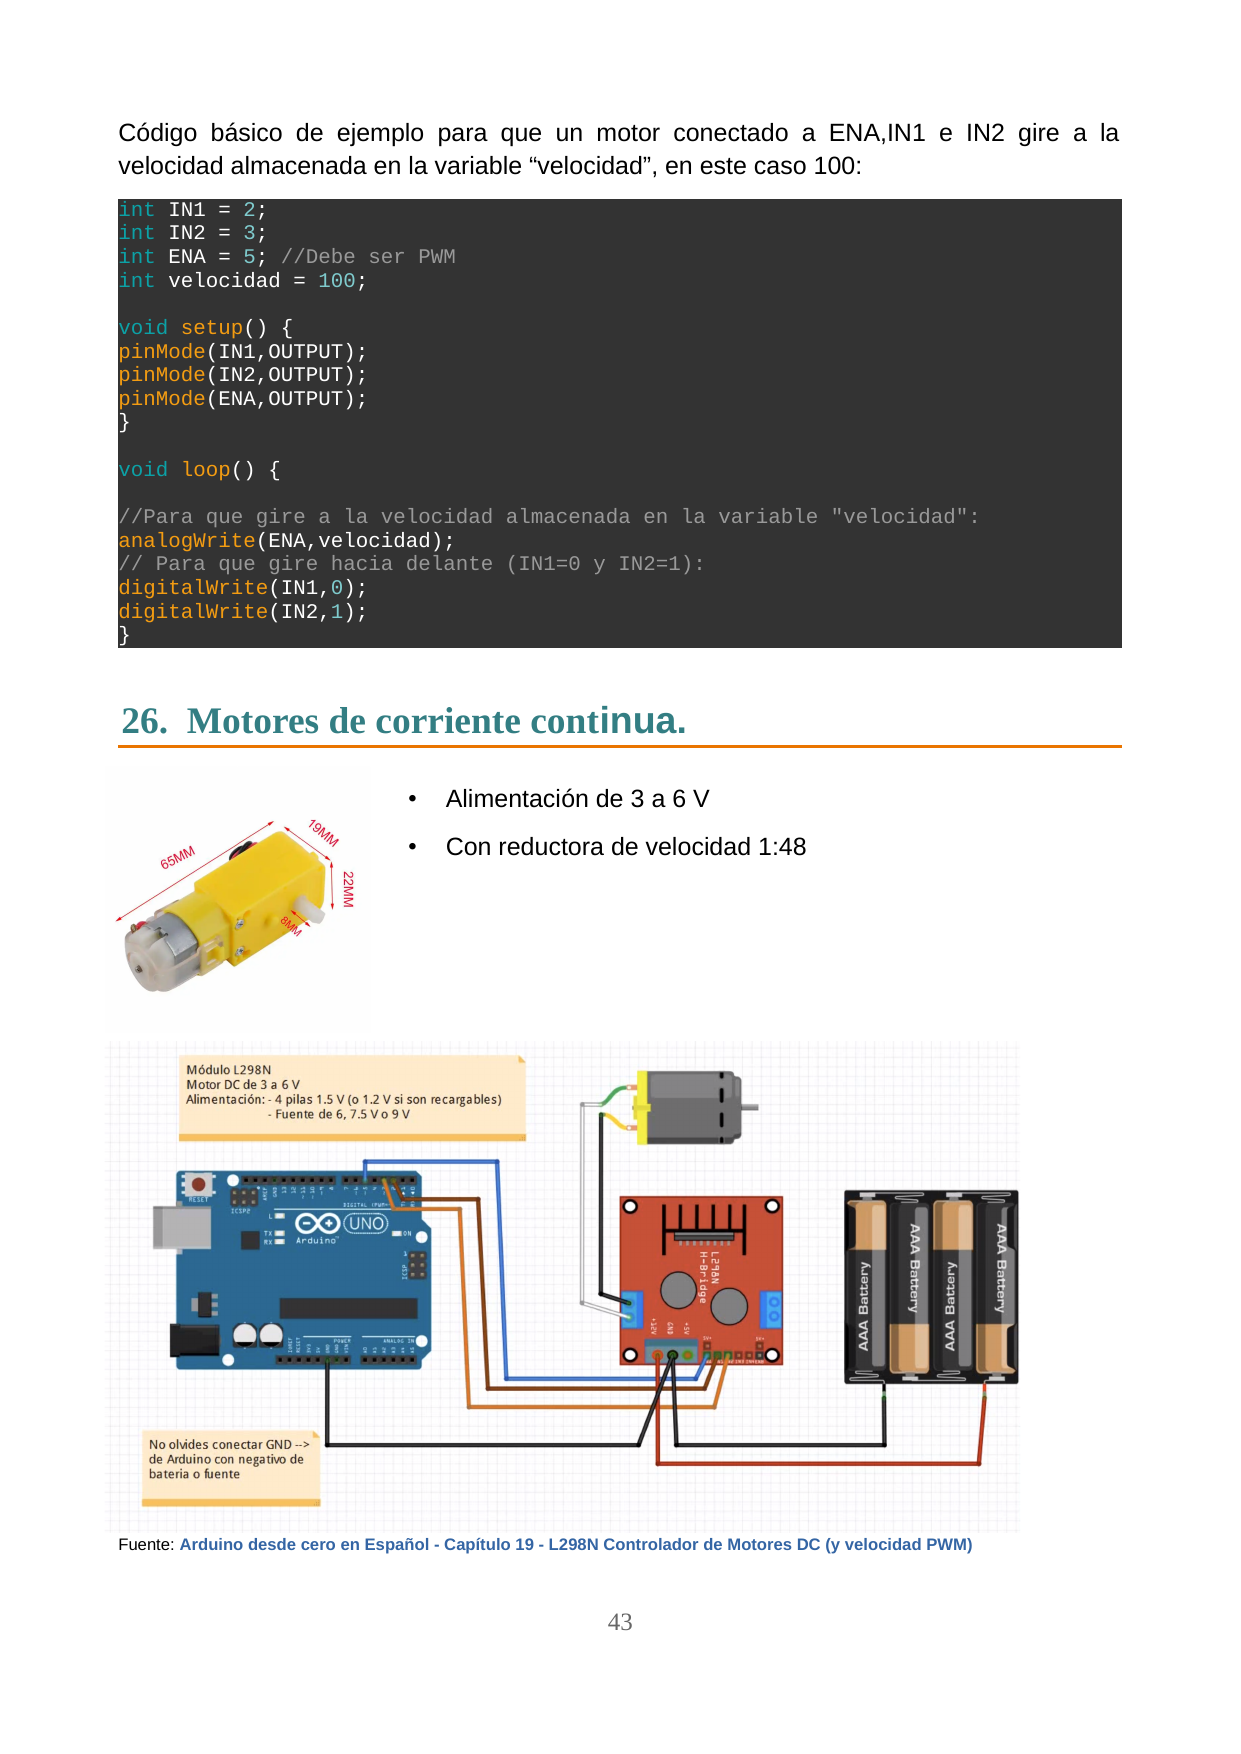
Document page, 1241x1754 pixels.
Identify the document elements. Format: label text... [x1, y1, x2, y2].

text } [118, 412, 1122, 435]
text digitalWrite(IN2,1); [118, 601, 1122, 624]
text pinMode(ENA,OUTPUT); [118, 388, 1122, 412]
text int IN2 = 3; [118, 222, 1122, 246]
text pinMode(IN2,OUTPUT); [118, 364, 1122, 388]
text int ENA = 5; //Debe ser PWM [118, 246, 1122, 270]
text analogWrite(ENA,velocidad); [118, 530, 1122, 553]
text void loop() { [118, 459, 1122, 482]
subtitle Motores de corriente continua. [118, 696, 1122, 745]
text Código básico de ejemplo para que un motor conectado a ENA,IN1 e IN2 gire a la velocidad almacenada en la variable “velocidad”, en este caso 100: [118, 118, 1122, 180]
list Alimentación de 3 a 6 V [371, 784, 1122, 813]
text Fuente: Arduino desde cero en Español - Capítulo 19 - L298N Controlador de Motores DC (y velocidad PWM) [118, 1022, 1122, 1554]
text int IN1 = 2; [118, 199, 1122, 222]
text pinMode(IN1,OUTPUT); [118, 341, 1122, 364]
text } [118, 624, 1122, 648]
text //Para que gire a la velocidad almacenada en la variable "velocidad": [118, 506, 1122, 530]
picture [105, 766, 371, 1033]
text digitalWrite(IN1,0); [118, 577, 1122, 601]
text void setup() { [118, 317, 1122, 341]
text int velocidad = 100; [118, 270, 1122, 293]
text // Para que gire hacia delante (IN1=0 y IN2=1): [118, 553, 1122, 577]
picture [104, 1041, 1021, 1533]
list Con reductora de velocidad 1:48 [371, 832, 1122, 861]
